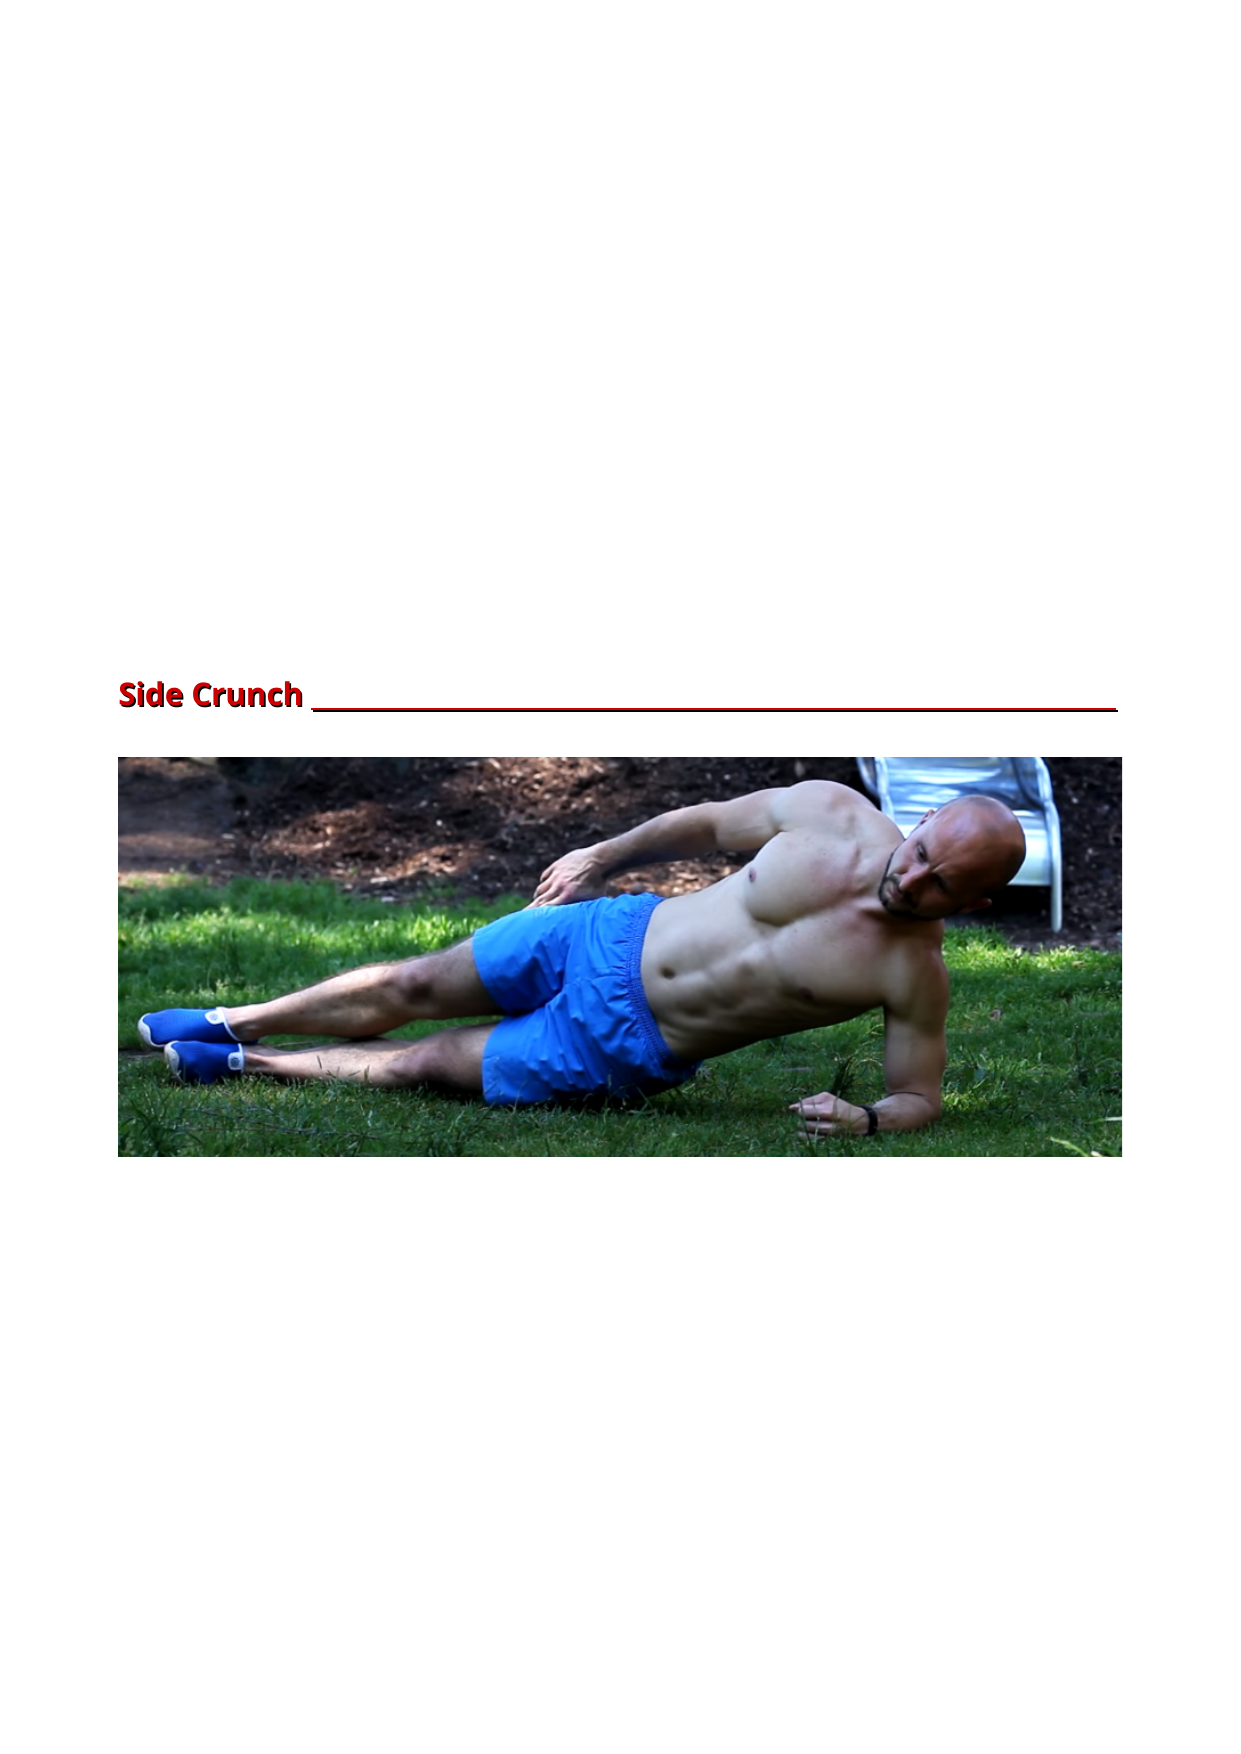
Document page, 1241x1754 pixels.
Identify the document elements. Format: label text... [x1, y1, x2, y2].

picture [118, 757, 1123, 1157]
text Side Crunch [118, 672, 1122, 714]
